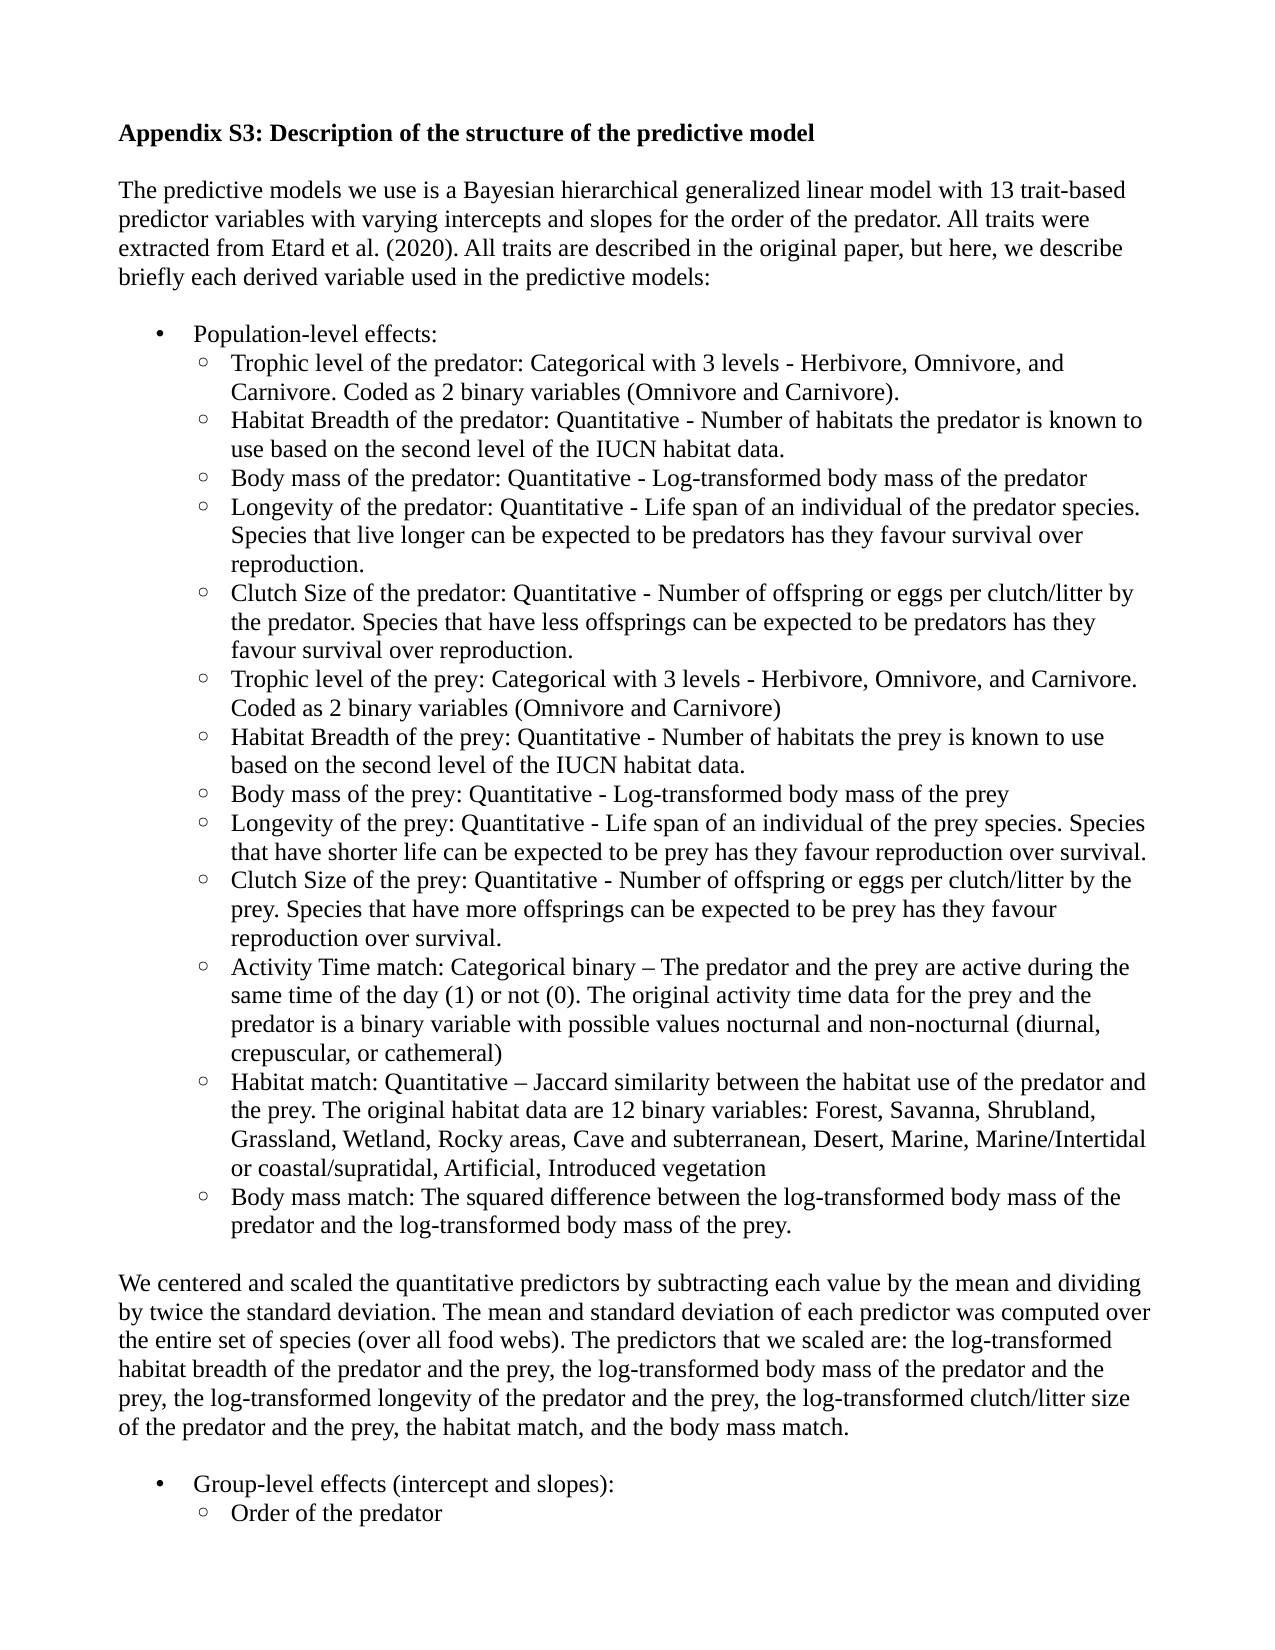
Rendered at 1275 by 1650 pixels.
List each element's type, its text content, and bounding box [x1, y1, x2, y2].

list Trophic level of the prey: Categorical with 3 levels - Herbivore, Omnivore, and Carnivore. Coded as 2 binary variables (Omnivore and Carnivore) [193, 664, 1157, 722]
text Appendix S3: Description of the structure of the predictive model [118, 118, 1157, 147]
list Clutch Size of the prey: Quantitative - Number of offspring or eggs per clutch/litter by the prey. Species that have more offsprings can be expected to be prey has they favour reproduction over survival. [193, 866, 1157, 952]
list Activity Time match: Categorical binary – The predator and the prey are active during the same time of the day (1) or not (0). The original activity time data for the prey and the predator is a binary variable with possible values nocturnal and non-nocturnal (diurnal, crepuscular, or cathemeral) [193, 952, 1157, 1067]
list Group-level effects (intercept and slopes): [156, 1469, 1157, 1498]
text We centered and scaled the quantitative predictors by subtracting each value by the mean and dividing by twice the standard deviation. The mean and standard deviation of each predictor was computed over the entire set of species (over all food webs). The predictors that we scaled are: the log-transformed habitat breadth of the predator and the prey, the log-transformed body mass of the predator and the prey, the log-transformed longevity of the predator and the prey, the log-transformed clutch/litter size of the predator and the prey, the habitat match, and the body mass match. [118, 1268, 1157, 1441]
list Body mass of the predator: Quantitative - Log-transformed body mass of the predator [193, 463, 1157, 492]
list Trophic level of the predator: Categorical with 3 levels - Herbivore, Omnivore, and Carnivore. Coded as 2 binary variables (Omnivore and Carnivore). [193, 348, 1157, 406]
list Longevity of the predator: Quantitative - Life span of an individual of the predator species. Species that live longer can be expected to be predators has they favour survival over reproduction. [193, 492, 1157, 578]
list Longevity of the prey: Quantitative - Life span of an individual of the prey species. Species that have shorter life can be expected to be prey has they favour reproduction over survival. [193, 808, 1157, 866]
list Habitat match: Quantitative – Jaccard similarity between the habitat use of the predator and the prey. The original habitat data are 12 binary variables: Forest, Savanna, Shrubland, Grassland, Wetland, Rocky areas, Cave and subterranean, Desert, Marine, Marine/Intertidal or coastal/supratidal, Artificial, Introduced vegetation [193, 1067, 1157, 1182]
list Habitat Breadth of the predator: Quantitative - Number of habitats the predator is known to use based on the second level of the IUCN habitat data. [193, 406, 1157, 463]
list Body mass match: The squared difference between the log-transformed body mass of the predator and the log-transformed body mass of the prey. [193, 1182, 1157, 1239]
list Body mass of the prey: Quantitative - Log-transformed body mass of the prey [193, 779, 1157, 808]
list Order of the predator [193, 1498, 1157, 1527]
list Clutch Size of the predator: Quantitative - Number of offspring or eggs per clutch/litter by the predator. Species that have less offsprings can be expected to be predators has they favour survival over reproduction. [193, 578, 1157, 664]
text The predictive models we use is a Bayesian hierarchical generalized linear model with 13 trait-based predictor variables with varying intercepts and slopes for the order of the predator. All traits were extracted from Etard et al. (2020). All traits are described in the original paper, but here, we describe briefly each derived variable used in the predictive models: [118, 176, 1157, 291]
list Habitat Breadth of the prey: Quantitative - Number of habitats the prey is known to use based on the second level of the IUCN habitat data. [193, 722, 1157, 779]
list Population-level effects: [156, 319, 1157, 348]
